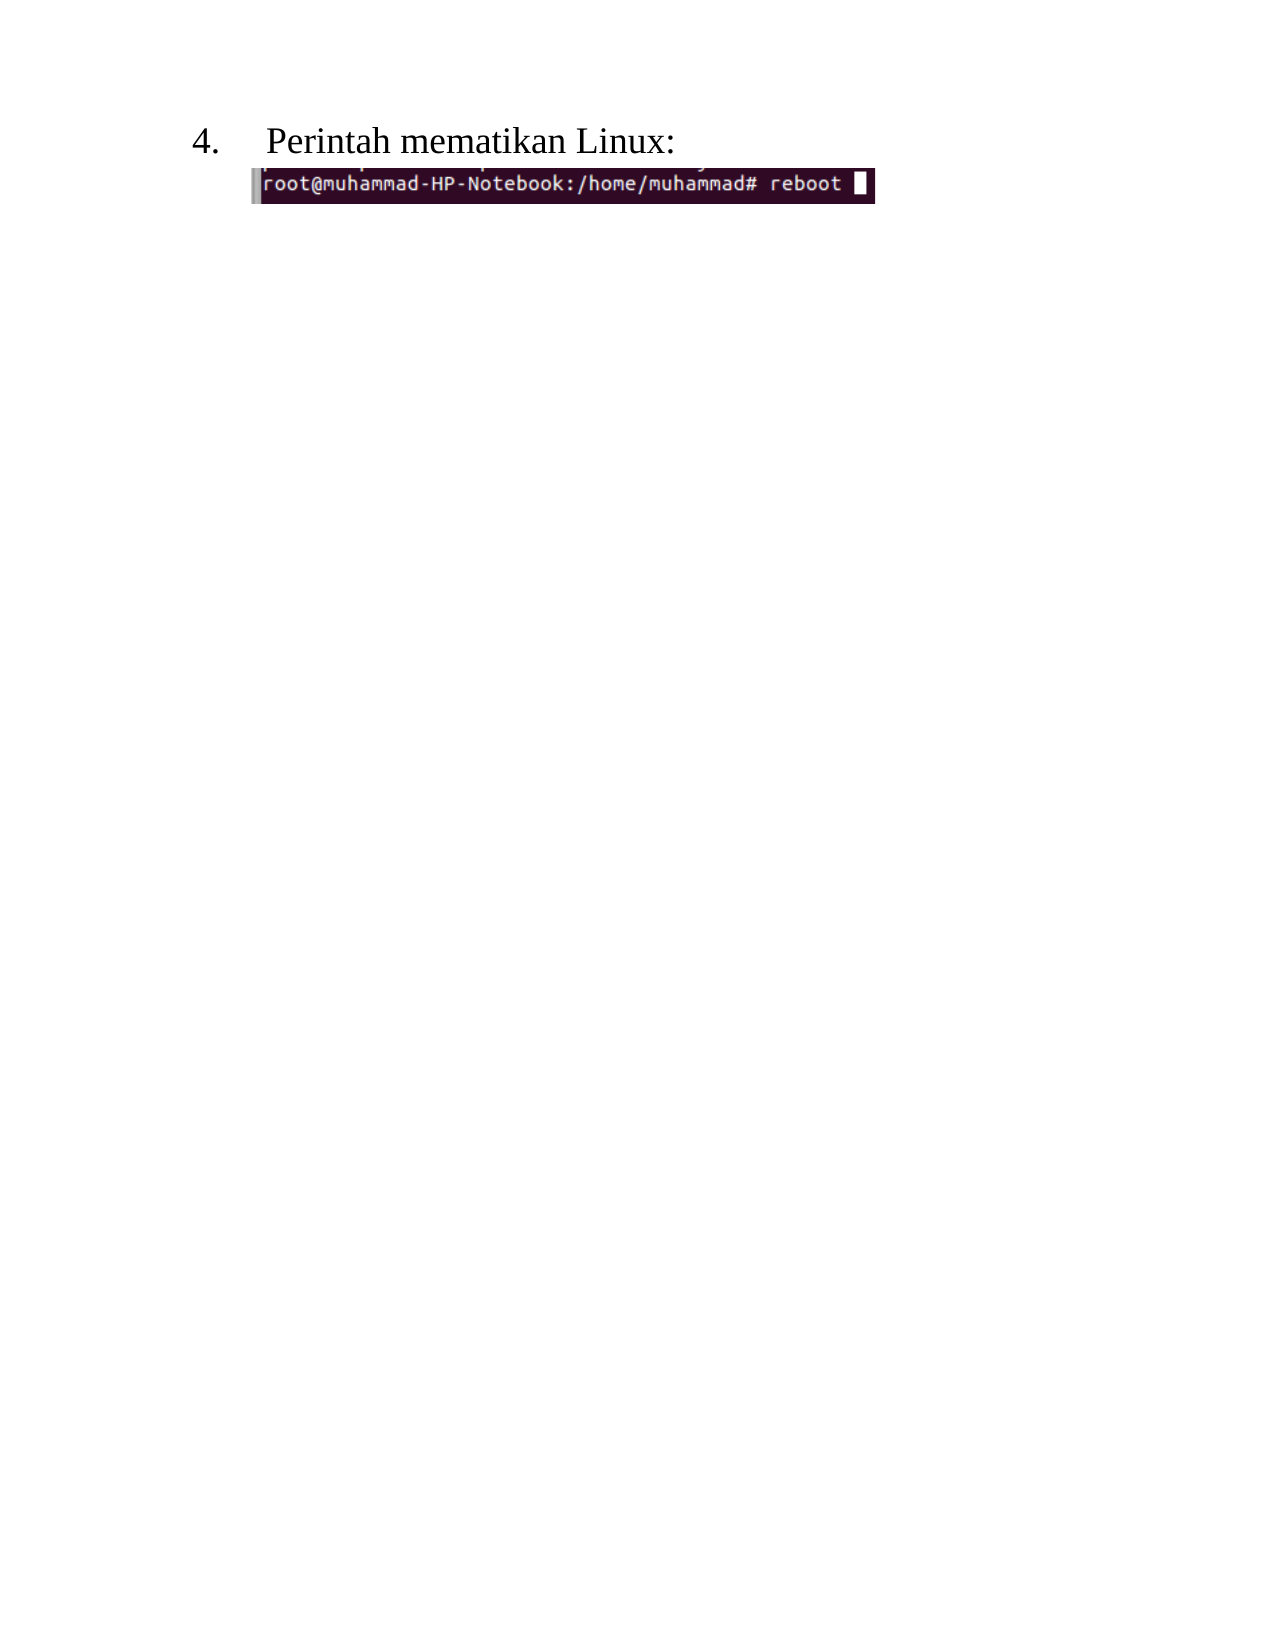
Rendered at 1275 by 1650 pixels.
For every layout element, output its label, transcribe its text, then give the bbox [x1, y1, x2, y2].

list 4. Perintah mematikan Linux: [162, 118, 1157, 161]
picture [251, 168, 434, 204]
